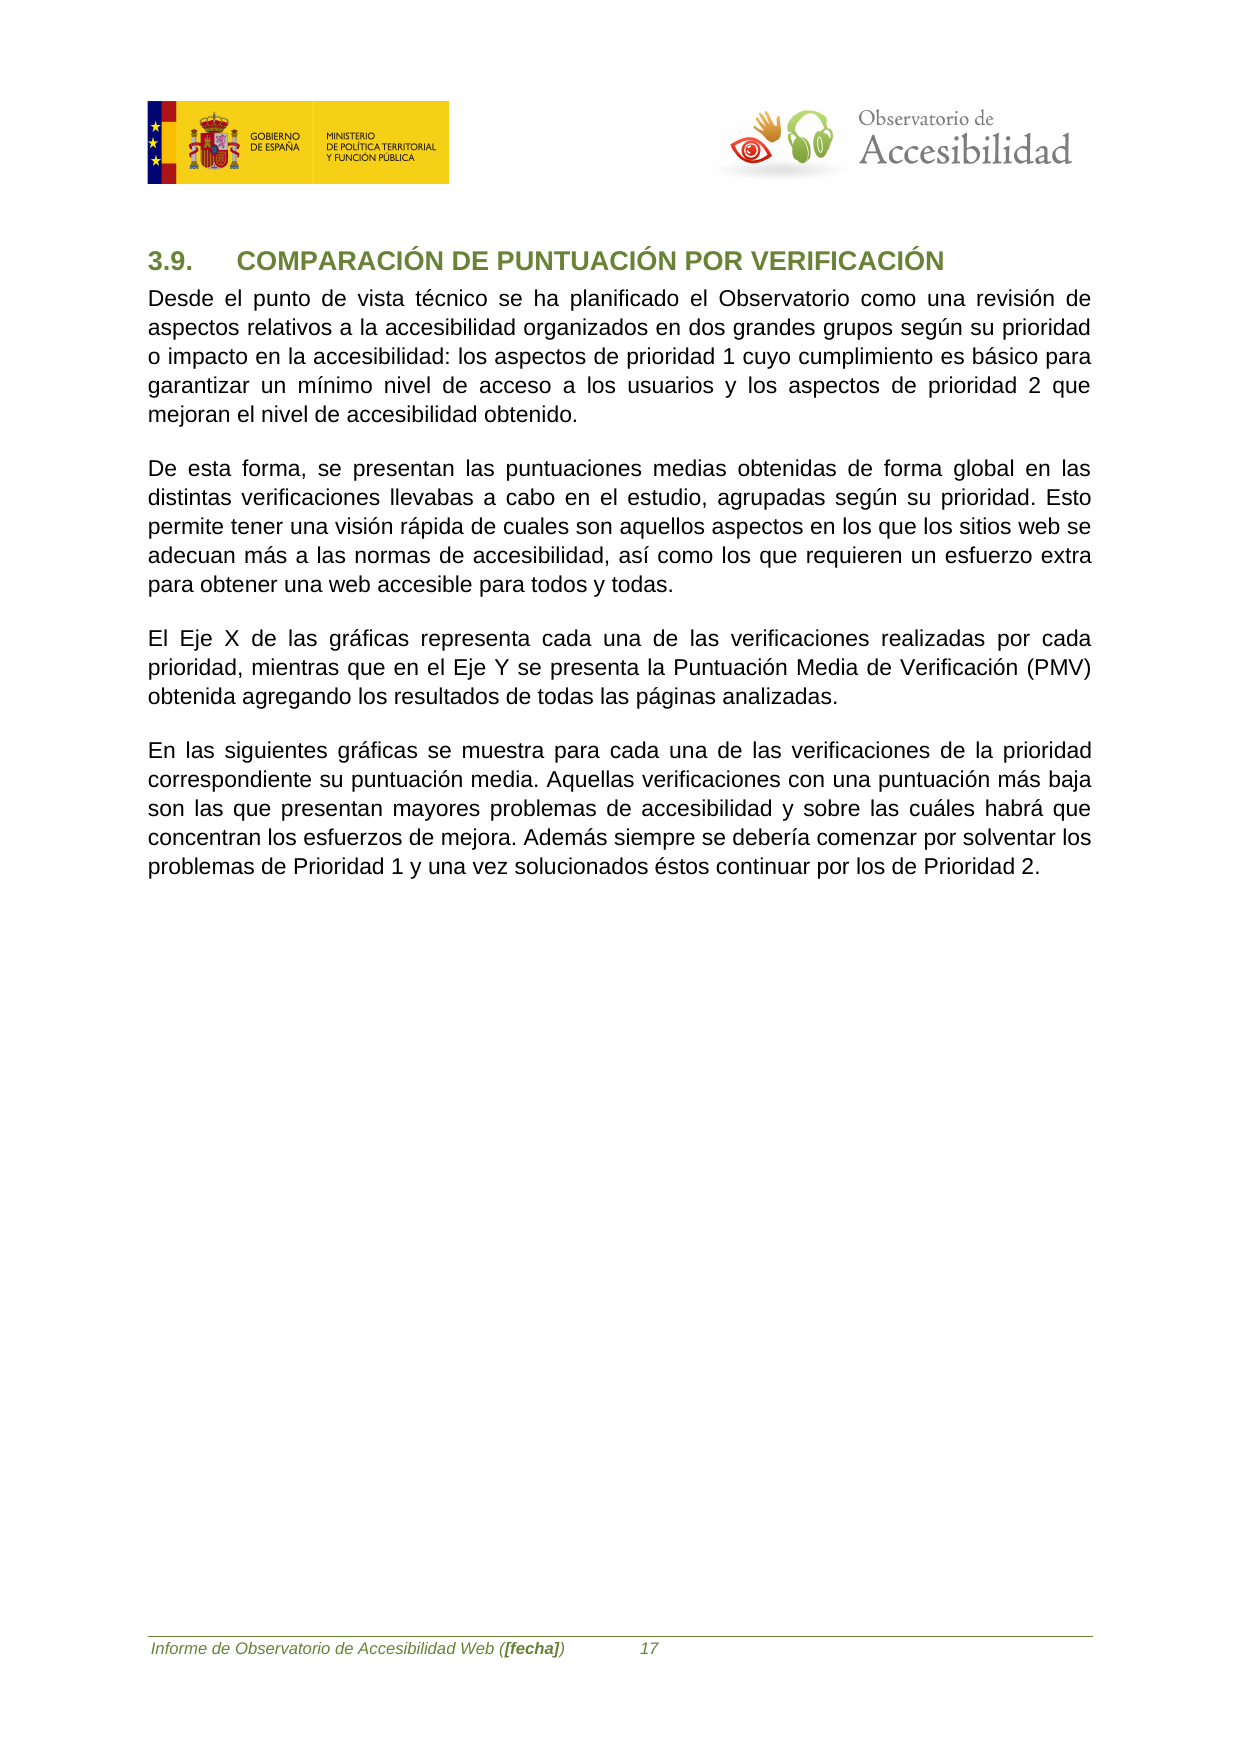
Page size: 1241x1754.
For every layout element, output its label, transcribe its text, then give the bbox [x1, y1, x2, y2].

subtitle Comparación de puntuación por verificación [148, 245, 1092, 276]
text Desde el punto de vista técnico se ha planificado el Observatorio como una revisión de aspectos relativos a la accesibilidad organizados en dos grandes grupos según su prioridad o impacto en la accesibilidad: los aspectos de prioridad 1 cuyo cumplimiento es básico para garantizar un mínimo nivel de acceso a los usuarios y los aspectos de prioridad 2 que mejoran el nivel de accesibilidad obtenido. [148, 285, 1092, 427]
picture [710, 101, 1086, 184]
picture [147, 101, 450, 184]
text El Eje X de las gráficas representa cada una de las verificaciones realizadas por cada prioridad, mientras que en el Eje Y se presenta la Puntuación Media de Verificación (PMV) obtenida agregando los resultados de todas las páginas analizadas. [148, 625, 1092, 709]
text En las siguientes gráficas se muestra para cada una de las verificaciones de la prioridad correspondiente su puntuación media. Aquellas verificaciones con una puntuación más baja son las que presentan mayores problemas de accesibilidad y sobre las cuáles habrá que concentran los esfuerzos de mejora. Además siempre se debería comenzar por solventar los problemas de Prioridad 1 y una vez solucionados éstos continuar por los de Prioridad 2. [148, 737, 1092, 879]
text De esta forma, se presentan las puntuaciones medias obtenidas de forma global en las distintas verificaciones llevabas a cabo en el estudio, agrupadas según su prioridad. Esto permite tener una visión rápida de cuales son aquellos aspectos en los que los sitios web se adecuan más a las normas de accesibilidad, así como los que requieren un esfuerzo extra para obtener una web accesible para todos y todas. [148, 455, 1092, 597]
